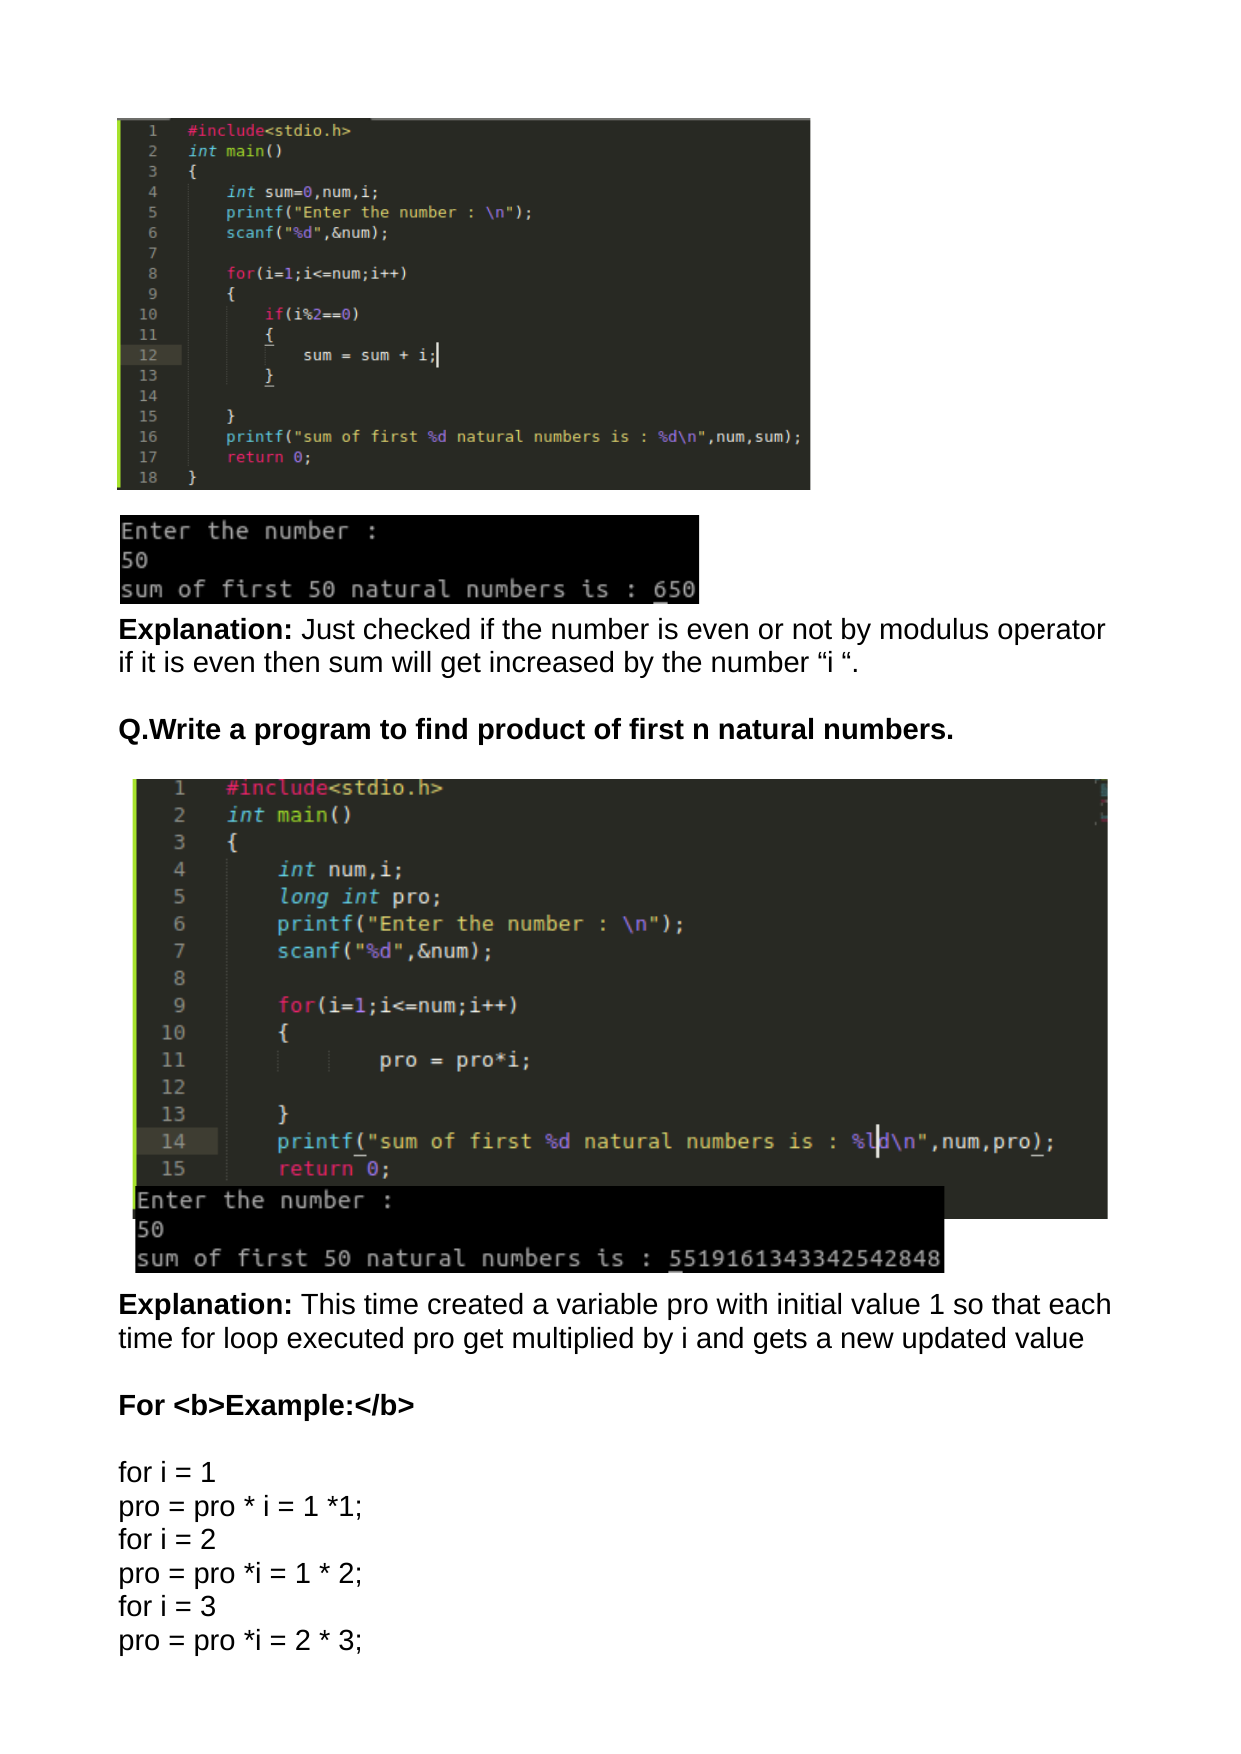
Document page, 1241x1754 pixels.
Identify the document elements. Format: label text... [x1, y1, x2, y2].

text for i = 2 [118, 1522, 1122, 1556]
text For <b>Example:</b> [118, 1388, 1122, 1421]
text for i = 1 [118, 1455, 1122, 1488]
text Explanation: This time created a variable pro with initial value 1 so that each time for loop executed pro get multiplied by i and gets a new updated value [118, 1287, 1122, 1354]
text pro = pro *i = 1 * 2; [118, 1556, 1122, 1589]
text for i = 3 [118, 1589, 1122, 1623]
text Explanation: Just checked if the number is even or not by modulus operator if it is even then sum will get increased by the number “i “. [118, 612, 1122, 679]
text pro = pro *i = 2 * 3; [118, 1623, 1122, 1656]
text Q.Write a program to find product of first n natural numbers. [118, 712, 1122, 746]
text pro = pro * i = 1 *1; [118, 1488, 1122, 1522]
